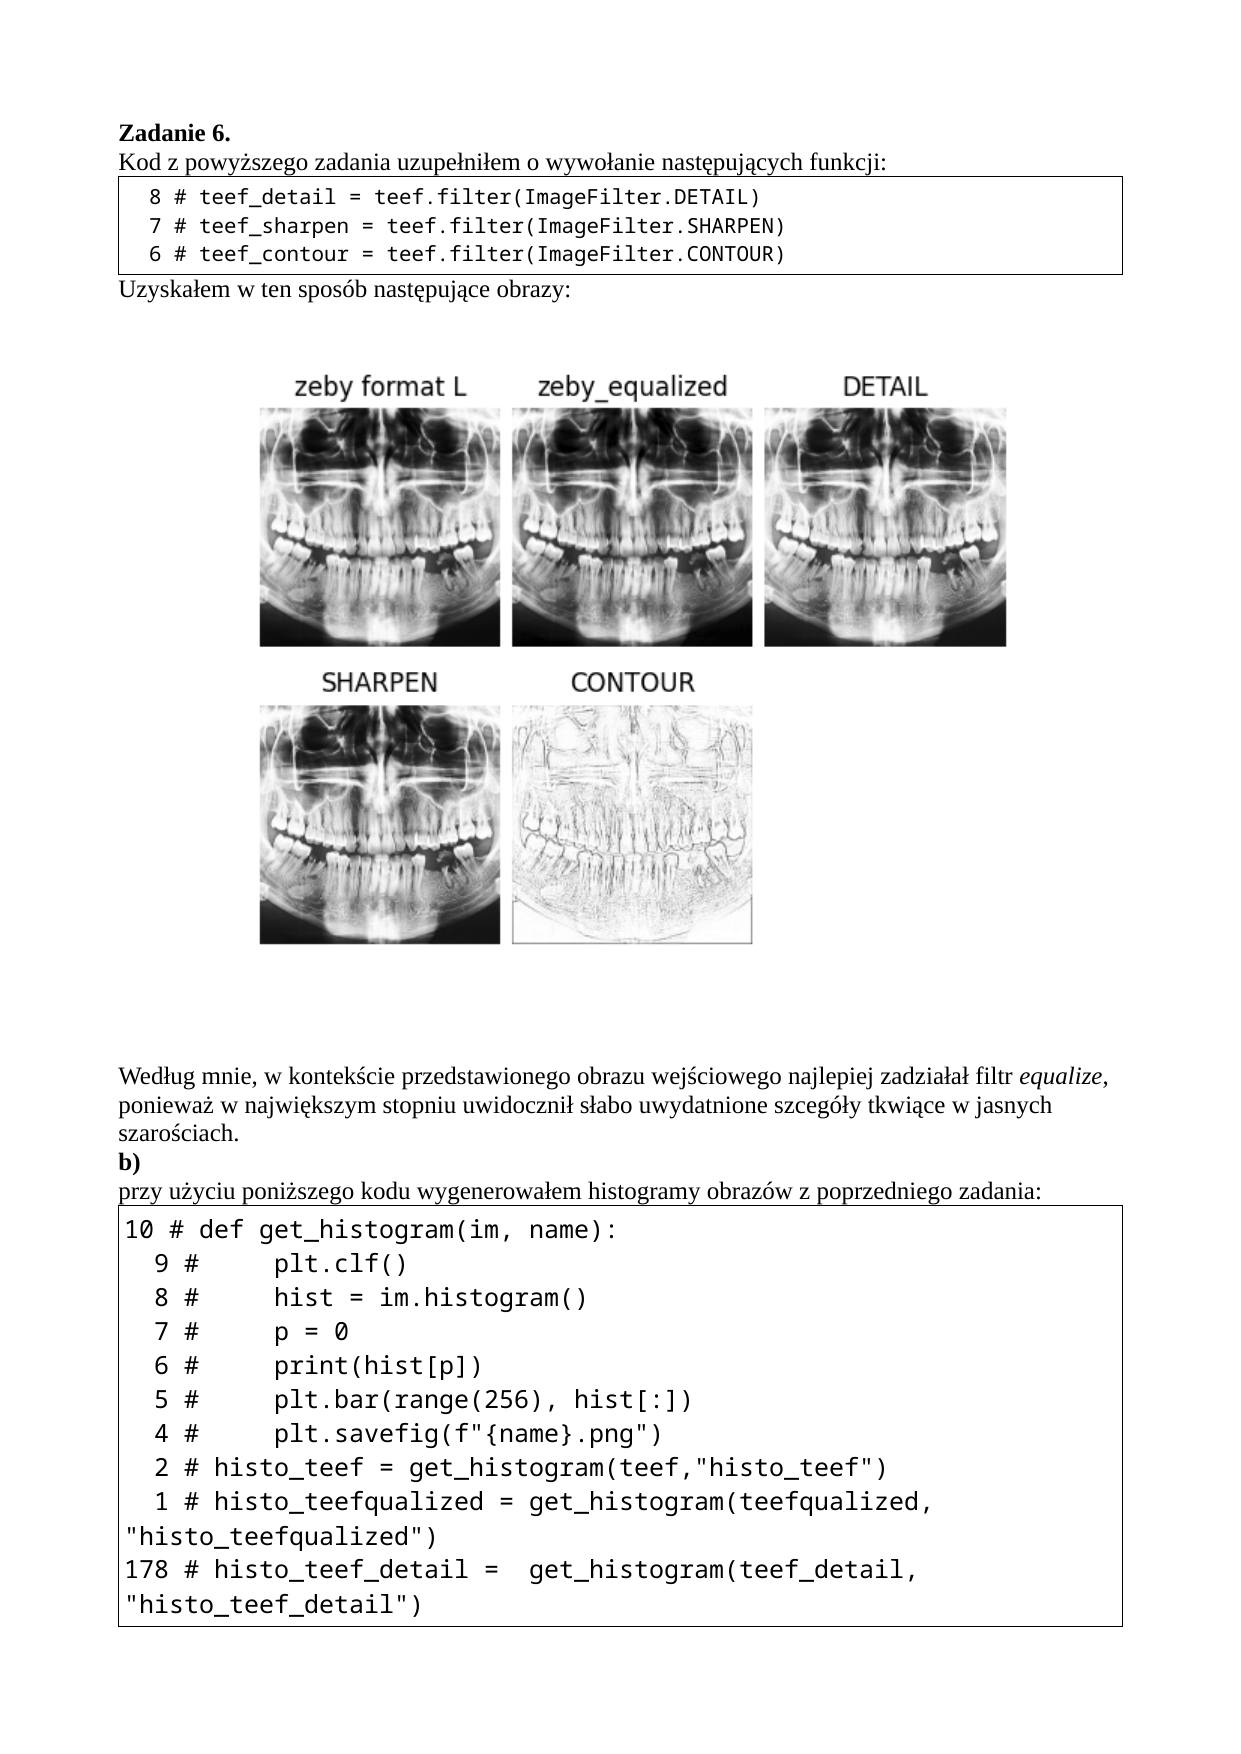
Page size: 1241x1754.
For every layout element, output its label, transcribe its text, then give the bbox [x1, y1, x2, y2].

text przy użyciu poniższego kodu wygenerowałem histogramy obrazów z poprzedniego zadania: [118, 1176, 1122, 1205]
picture [140, 312, 1100, 1033]
table_header 10 # def get_histogram(im, name): 9 # plt.clf() 8 # hist = im.histogram() 7 # p = 0 6 # print(hist[p]) 5 # plt.bar(range(256), hist[:]) 4 # plt.savefig(f"{name}.png") 2 # histo_teef = get_histogram(teef,"histo_teef") 1 # histo_teefqualized = get_histogram(teefqualized, "histo_teefqualized") 178 # histo_teef_detail = get_histogram(teef_detail, "histo_teef_detail") [119, 1206, 1122, 1626]
text Zadanie 6. [118, 118, 1122, 147]
text b) [118, 1147, 1122, 1176]
table_header 8 # teef_detail = teef.filter(ImageFilter.DETAIL) 7 # teef_sharpen = teef.filter(ImageFilter.SHARPEN) 6 # teef_contour = teef.filter(ImageFilter.CONTOUR) [119, 177, 1122, 273]
text Uzyskałem w ten sposób następujące obrazy: [118, 275, 1122, 303]
text Kod z powyższego zadania uzupełniłem o wywołanie następujących funkcji: [118, 147, 1122, 176]
text Według mnie, w kontekście przedstawionego obrazu wejściowego najlepiej zadziałał filtr equalize, ponieważ w największym stopniu uwidocznił słabo uwydatnione szcegóły tkwiące w jasnych szarościach. [118, 1061, 1122, 1147]
